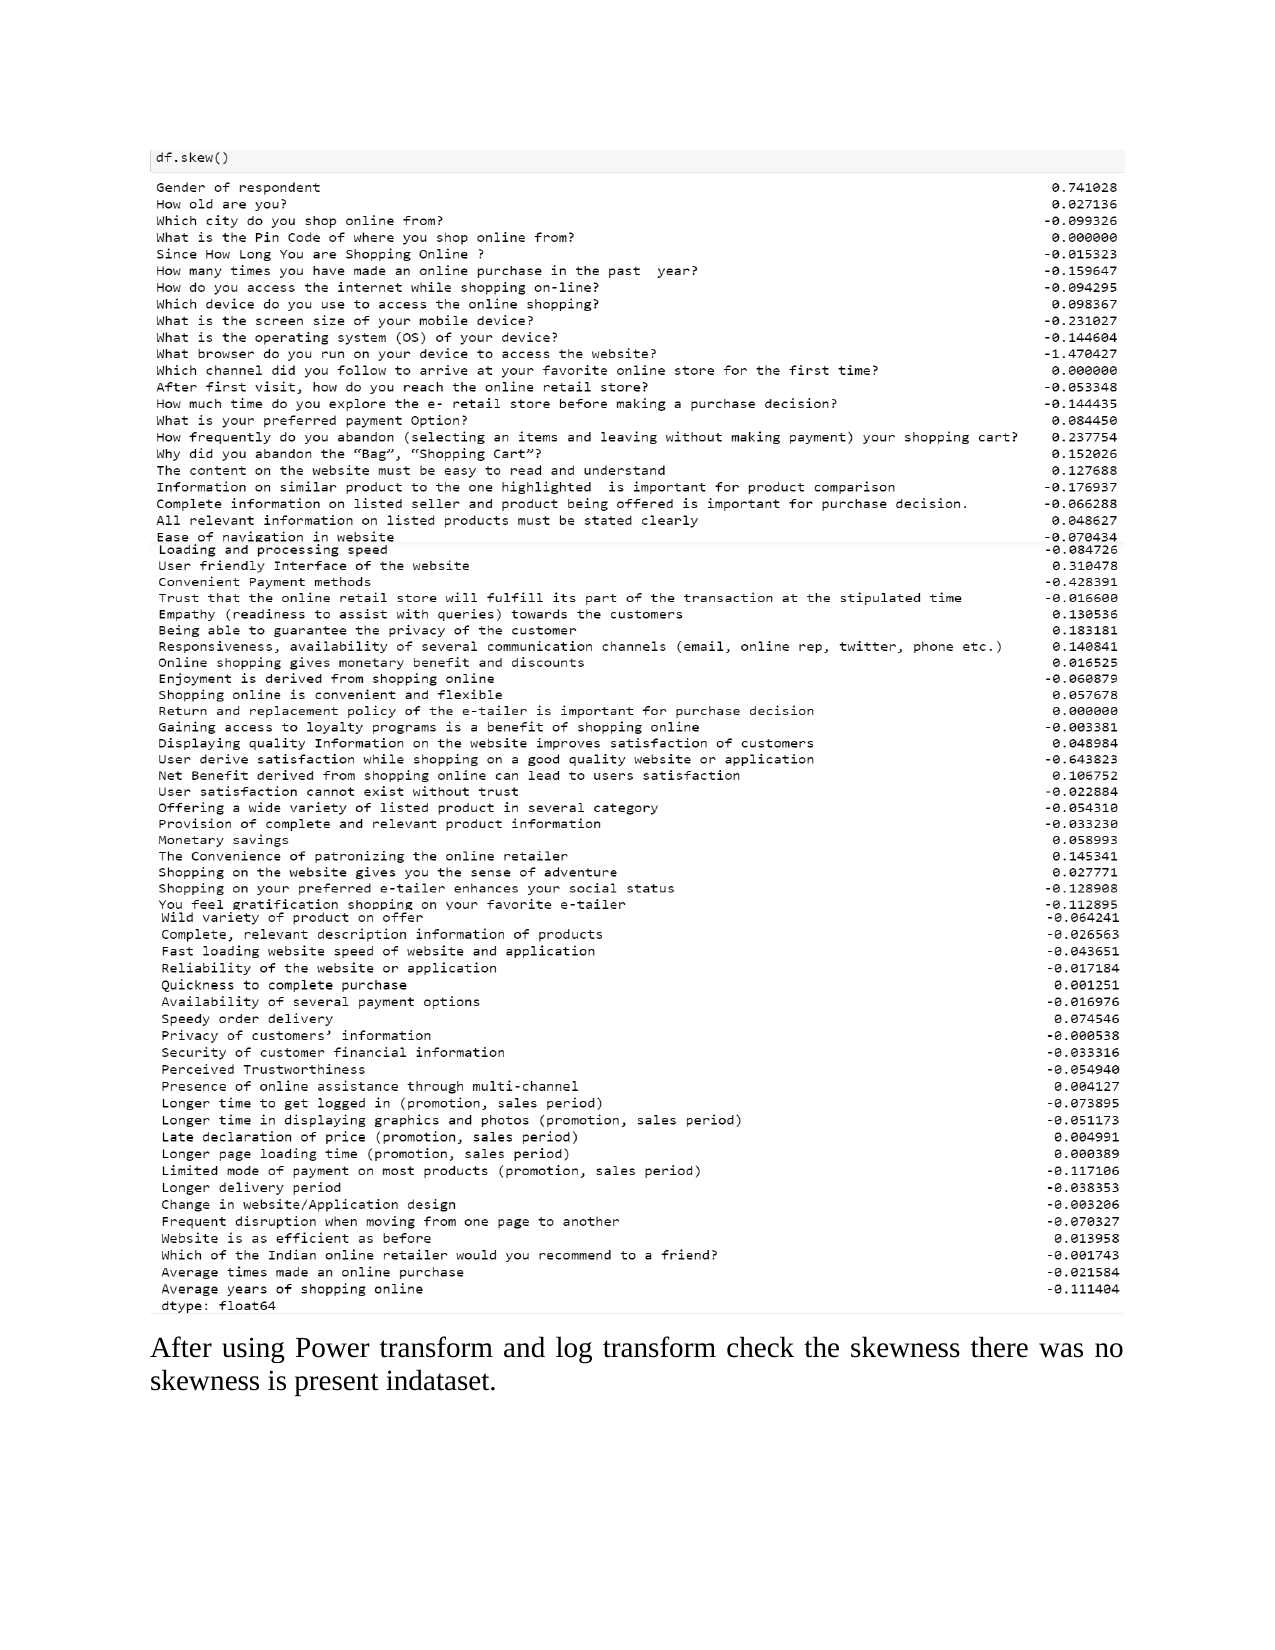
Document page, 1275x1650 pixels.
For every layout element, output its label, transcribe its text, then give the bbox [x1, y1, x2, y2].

text After using Power transform and log transform check the skewness there was no skewness is present indataset. [150, 1330, 1125, 1397]
